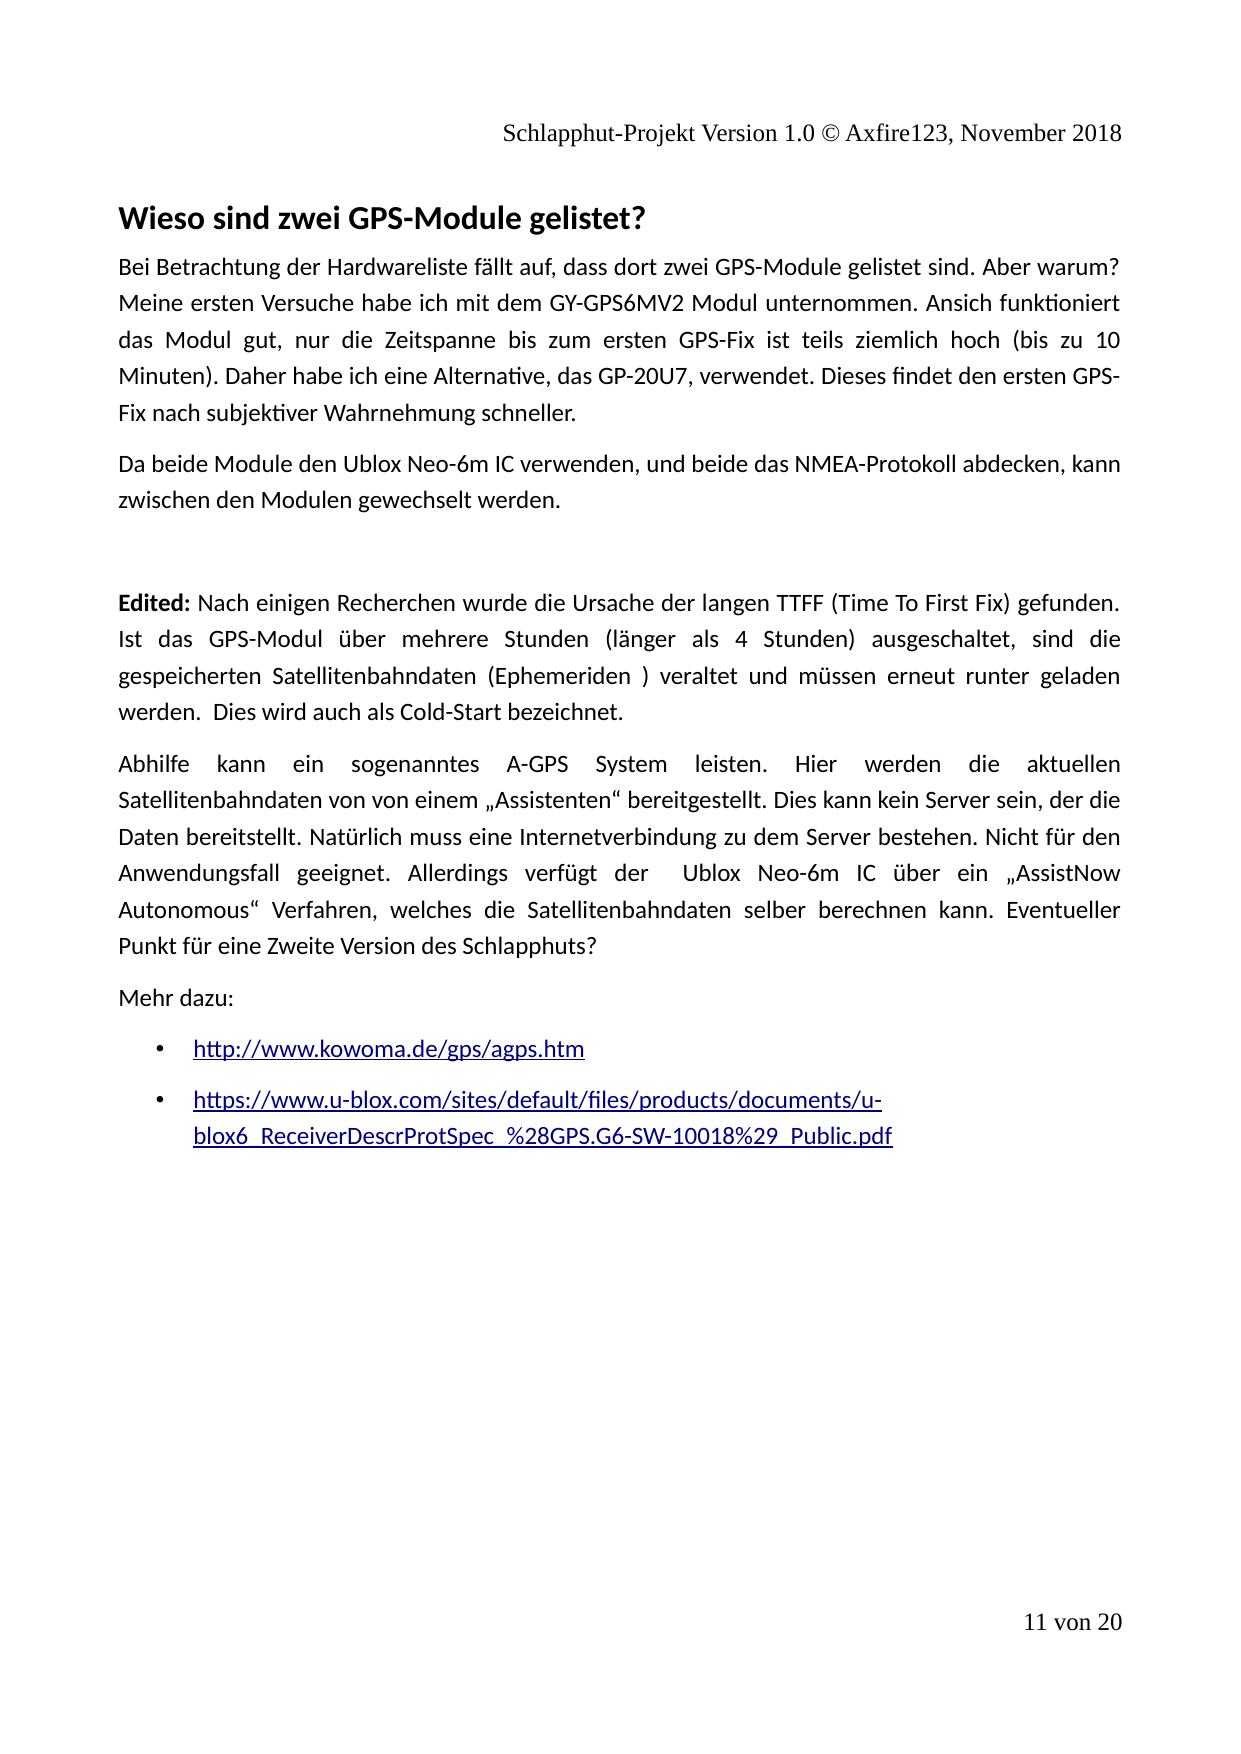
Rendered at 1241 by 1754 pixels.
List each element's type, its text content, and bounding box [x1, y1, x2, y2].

list https://www.u-blox.com/sites/default/files/products/documents/u-blox6_ReceiverDescrProtSpec_%28GPS.G6-SW-10018%29_Public.pdf [156, 1084, 1122, 1151]
subtitle Wieso sind zwei GPS-Module gelistet? [118, 197, 1122, 238]
text Da beide Module den Ublox Neo-6m IC verwenden, und beide das NMEA-Protokoll abdecken, kann zwischen den Modulen gewechselt werden. [118, 448, 1122, 515]
text Mehr dazu: [118, 982, 1122, 1012]
text Edited: Nach einigen Recherchen wurde die Ursache der langen TTFF (Time To First Fix) gefunden. Ist das GPS-Modul über mehrere Stunden (länger als 4 Stunden) ausgeschaltet, sind die gespeicherten Satellitenbahndaten (Ephemeriden ) veraltet und müssen erneut runter geladen werden. Dies wird auch als Cold-Start bezeichnet. [118, 587, 1122, 727]
text Bei Betrachtung der Hardwareliste fällt auf, dass dort zwei GPS-Module gelistet sind. Aber warum? Meine ersten Versuche habe ich mit dem GY-GPS6MV2 Modul unternommen. Ansich funktioniert das Modul gut, nur die Zeitspanne bis zum ersten GPS-Fix ist teils ziemlich hoch (bis zu 10 Minuten). Daher habe ich eine Alternative, das GP-20U7, verwendet. Dieses findet den ersten GPS-Fix nach subjektiver Wahrnehmung schneller. [118, 251, 1122, 427]
text Abhilfe kann ein sogenanntes A-GPS System leisten. Hier werden die aktuellen Satellitenbahndaten von von einem „Assistenten“ bereitgestellt. Dies kann kein Server sein, der die Daten bereitstellt. Natürlich muss eine Internetverbindung zu dem Server bestehen. Nicht für den Anwendungsfall geeignet. Allerdings verfügt der Ublox Neo-6m IC über ein „AssistNow Autonomous“ Verfahren, welches die Satellitenbahndaten selber berechnen kann. Eventueller Punkt für eine Zweite Version des Schlapphuts? [118, 748, 1122, 961]
list http://www.kowoma.de/gps/agps.htm [156, 1033, 1122, 1063]
